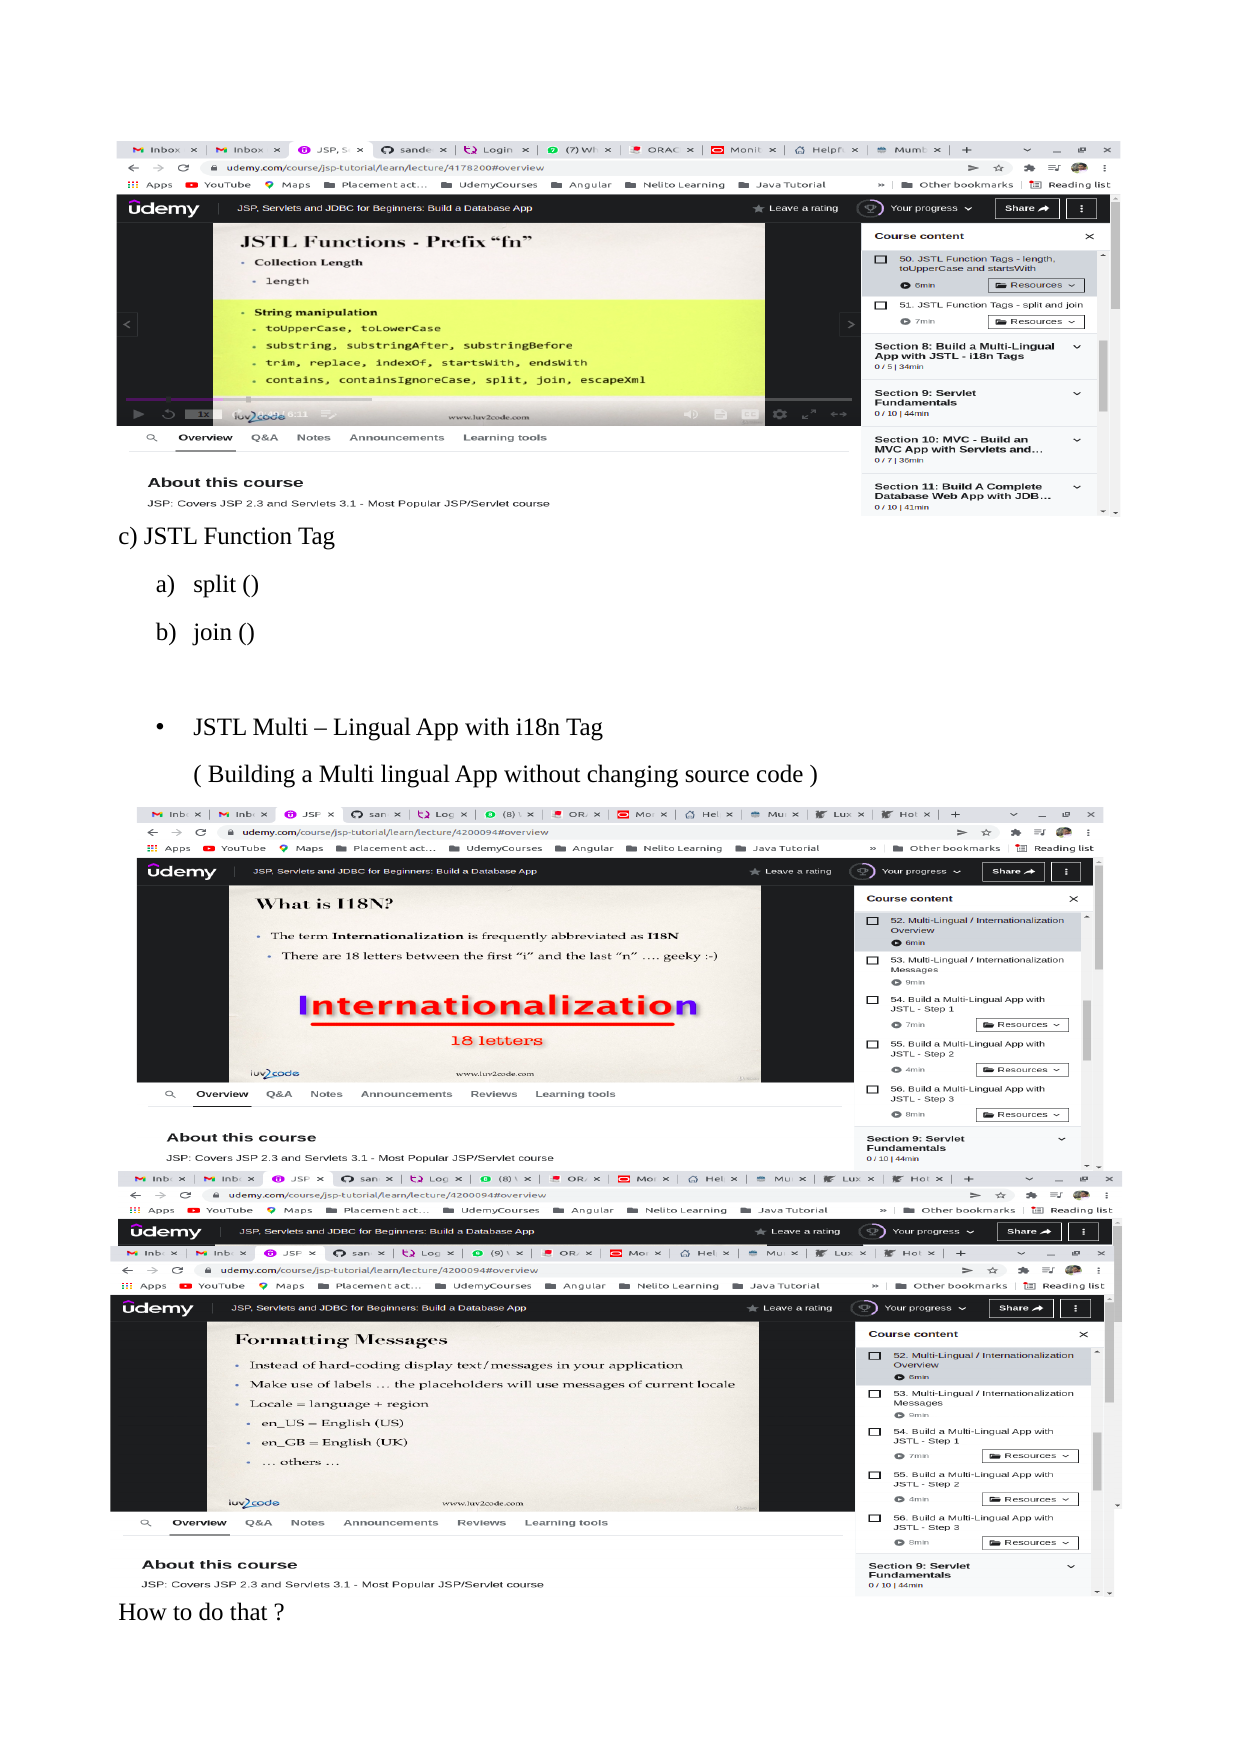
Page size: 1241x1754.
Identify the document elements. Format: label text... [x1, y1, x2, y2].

list ( Building a Multi lingual App without changing source code ) [156, 759, 1122, 788]
picture [116, 141, 1121, 517]
text How to do that ? [118, 1509, 1122, 1626]
list JSTL Multi – Lingual App with i18n Tag [156, 712, 1122, 741]
list join () [156, 617, 1122, 645]
picture [110, 807, 1123, 1597]
text c) JSTL Function Tag [118, 118, 1122, 550]
text [118, 807, 136, 1171]
text [1104, 807, 1122, 1171]
list split () [156, 569, 1122, 598]
